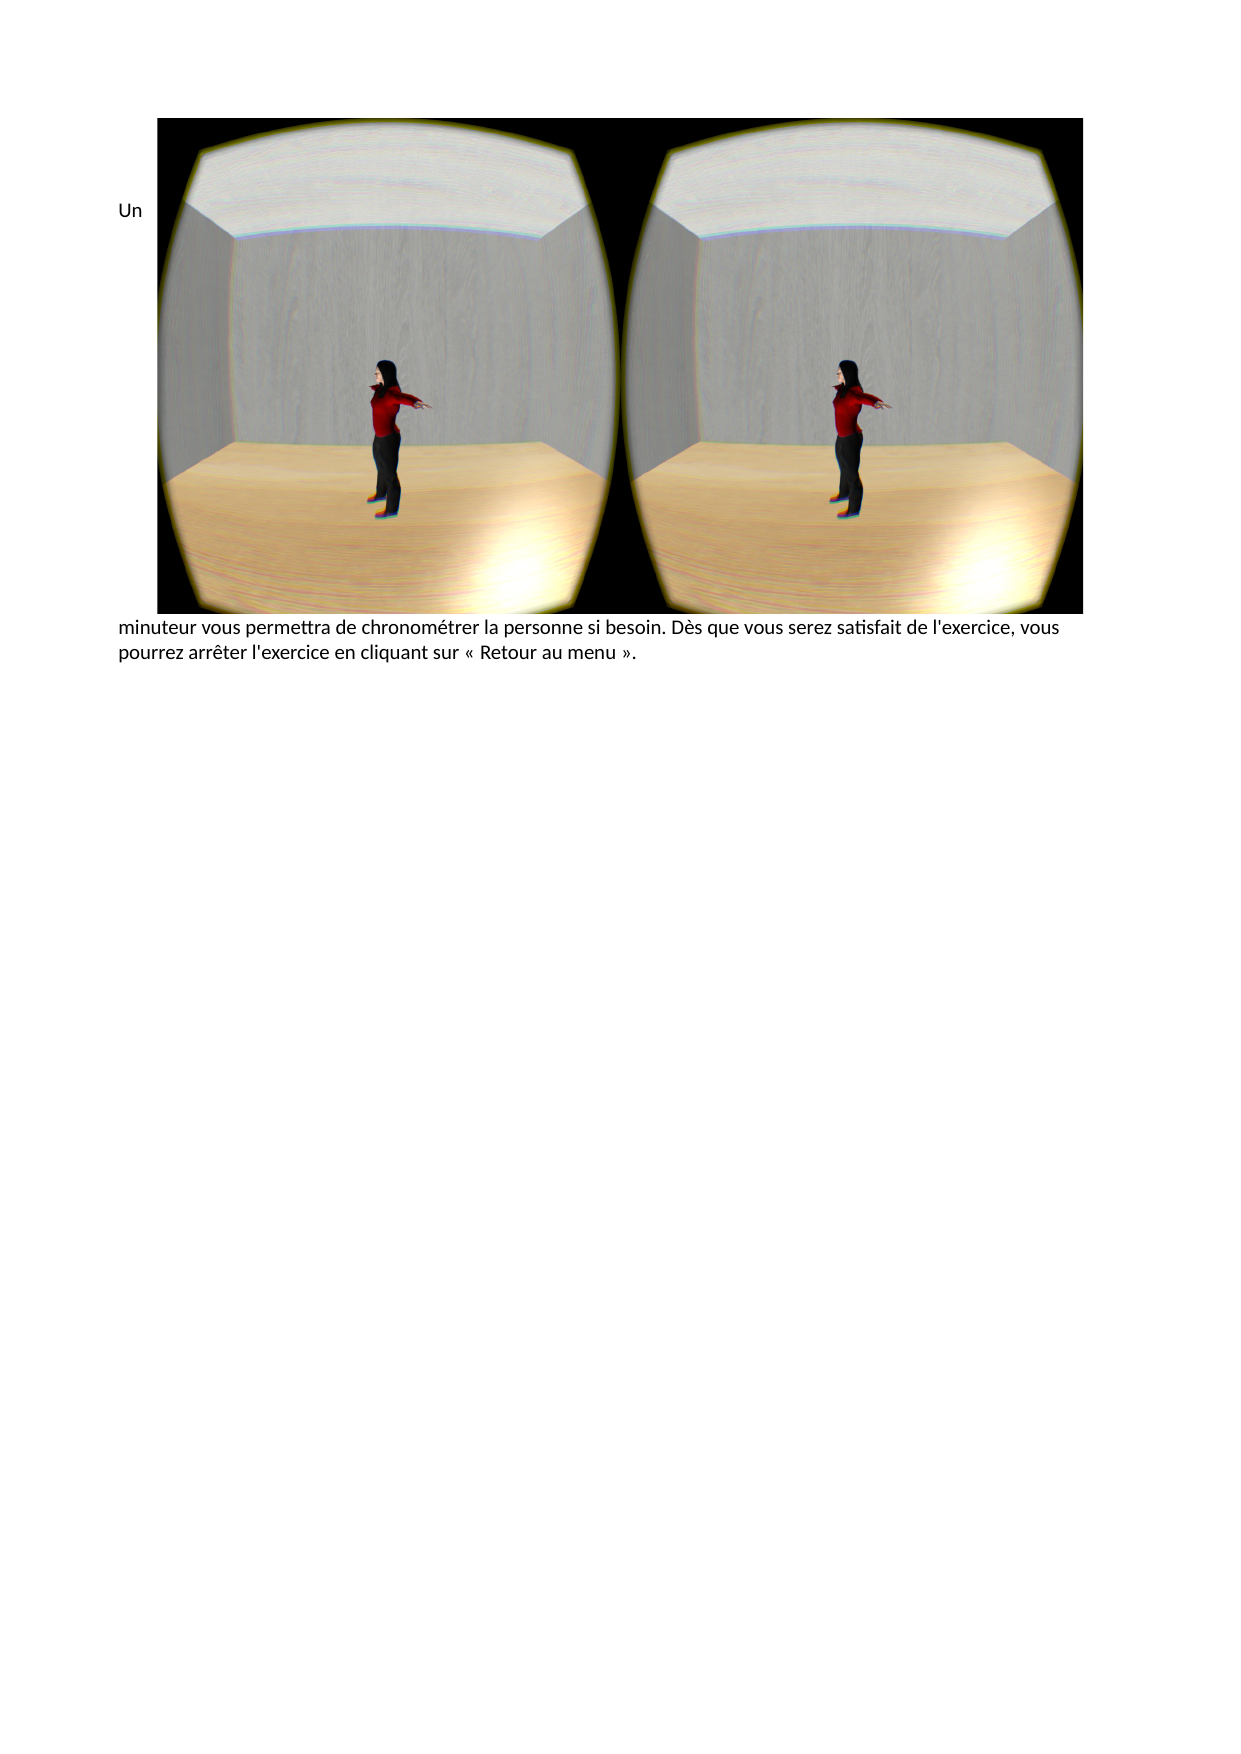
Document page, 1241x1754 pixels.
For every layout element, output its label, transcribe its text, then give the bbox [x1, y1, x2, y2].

text Un minuteur vous permettra de chronométrer la personne si besoin. Dès que vous serez satisfait de l'exercice, vous pourrez arrêter l'exercice en cliquant sur « Retour au menu ». [118, 172, 1122, 665]
